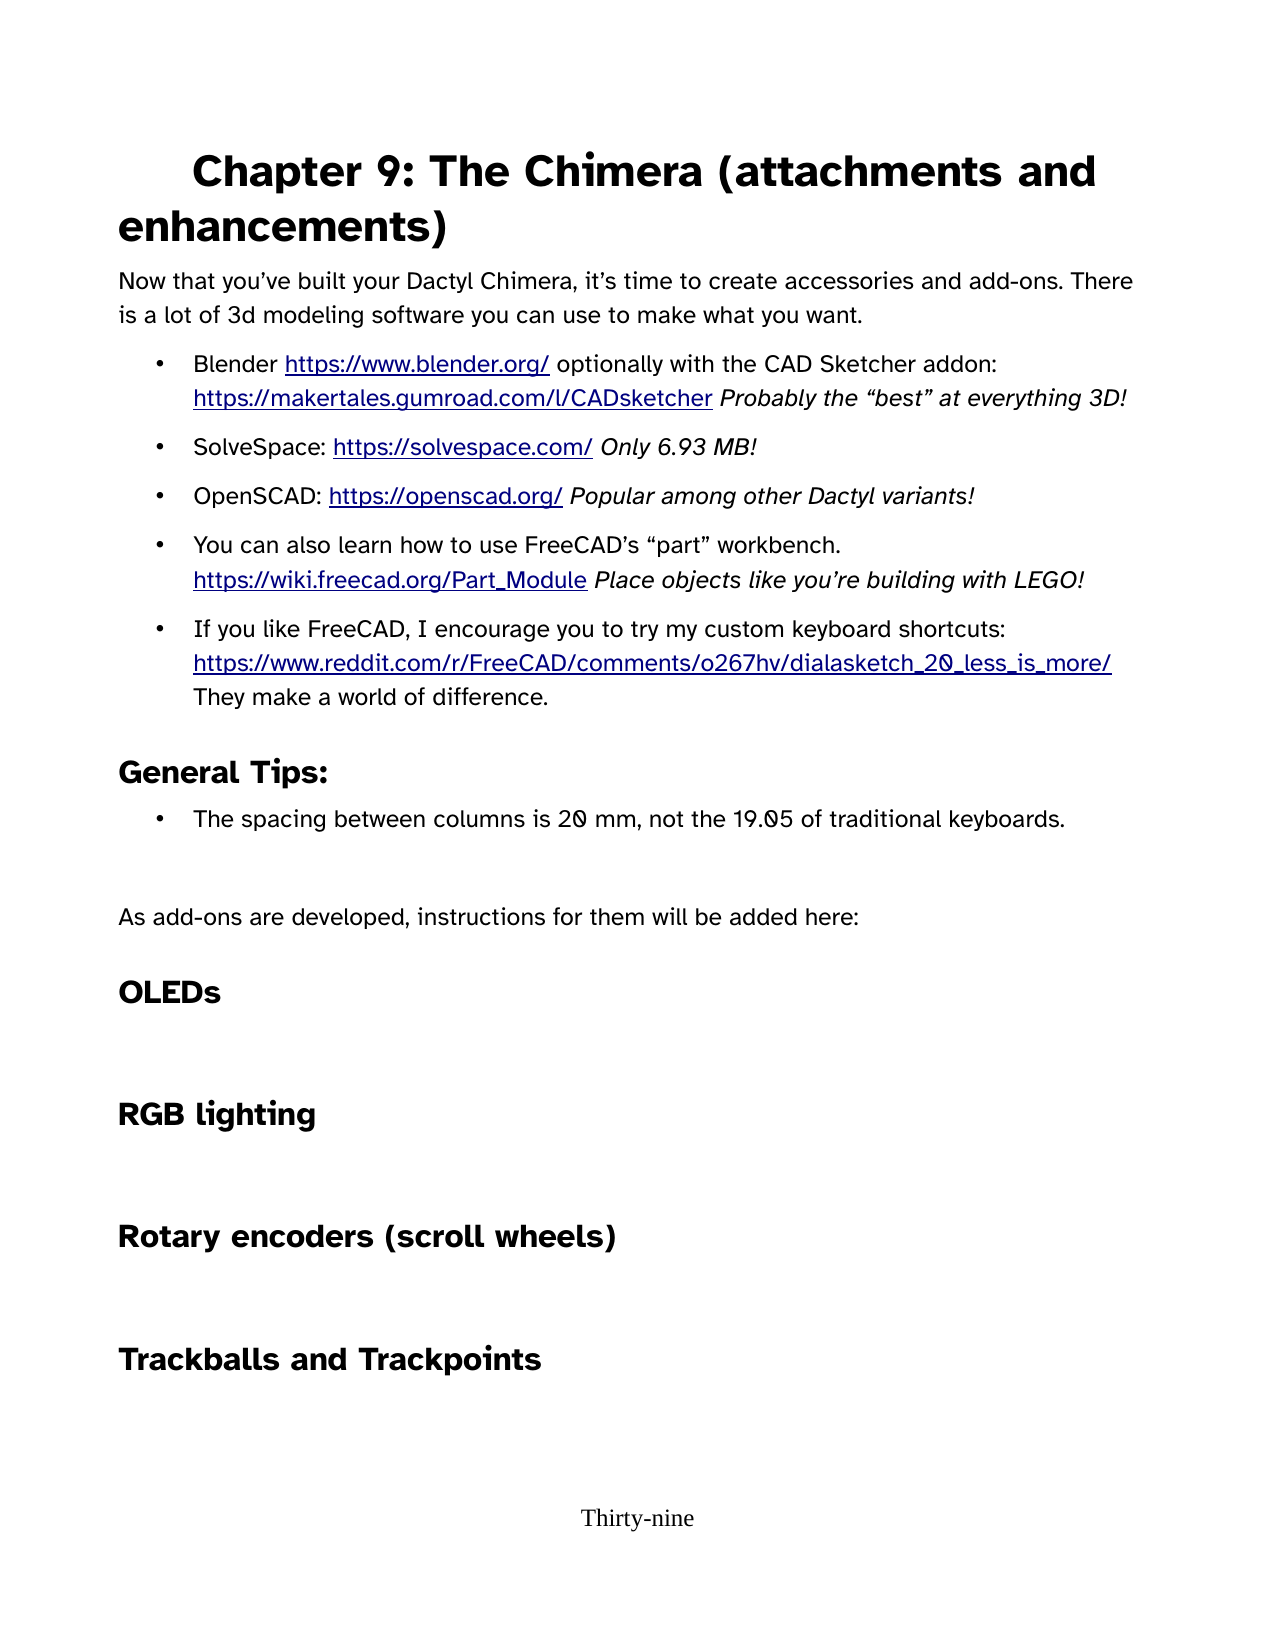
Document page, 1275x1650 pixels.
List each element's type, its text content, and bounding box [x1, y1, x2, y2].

list Blender https://www.blender.org/ optionally with the CAD Sketcher addon: https://makertales.gumroad.com/l/CADsketcher Probably the “best” at everything 3D! [156, 349, 1157, 413]
list OpenSCAD: https://openscad.org/ Popular among other Dactyl variants! [156, 481, 1157, 511]
list You can also learn how to use FreeCAD’s “part” workbench. https://wiki.freecad.org/Part_Module Place objects like you’re building with LEGO! [156, 530, 1157, 594]
subtitle Rotary encoders (scroll wheels) [118, 1216, 1157, 1256]
list If you like FreeCAD, I encourage you to try my custom keyboard shortcuts: https://www.reddit.com/r/FreeCAD/comments/o267hv/dialasketch_20_less_is_more/ They make a world of difference. [156, 613, 1157, 712]
text As add-ons are developed, instructions for them will be added here: [118, 902, 1157, 932]
subtitle Chapter 9: The Chimera (attachments and enhancements) [118, 143, 1157, 253]
subtitle General Tips: [118, 752, 1157, 792]
subtitle RGB lighting [118, 1094, 1157, 1134]
list SolveSpace: https://solvespace.com/ Only 6.93 MB! [156, 432, 1157, 462]
list The spacing between columns is 20 mm, not the 19.05 of traditional keyboards. [156, 804, 1157, 834]
subtitle OLEDs [118, 972, 1157, 1012]
subtitle Trackballs and Trackpoints [118, 1338, 1157, 1378]
text Now that you’ve built your Dactyl Chimera, it’s time to create accessories and add-ons. There is a lot of 3d modeling software you can use to make what you want. [118, 265, 1157, 330]
